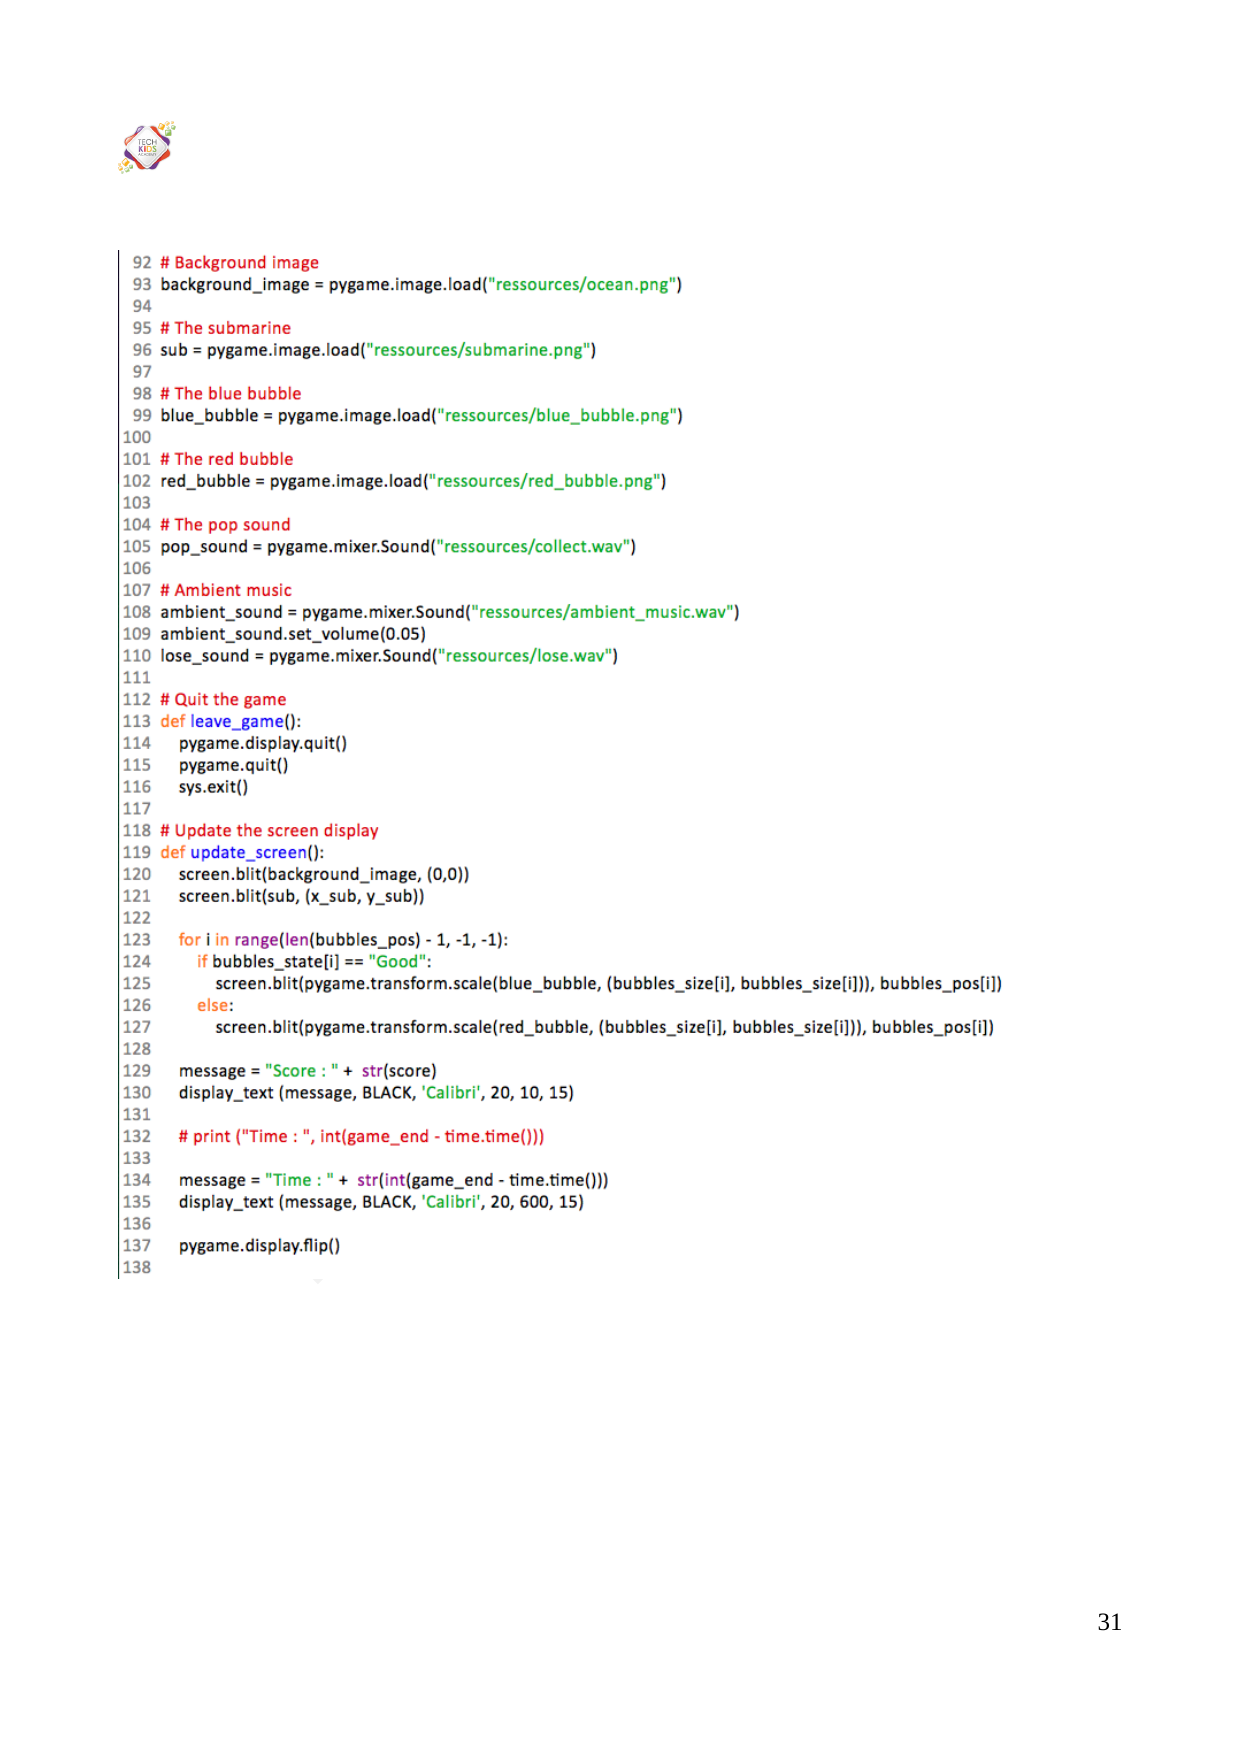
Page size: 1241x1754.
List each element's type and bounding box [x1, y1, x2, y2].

picture [118, 118, 176, 176]
picture [118, 250, 1123, 1279]
